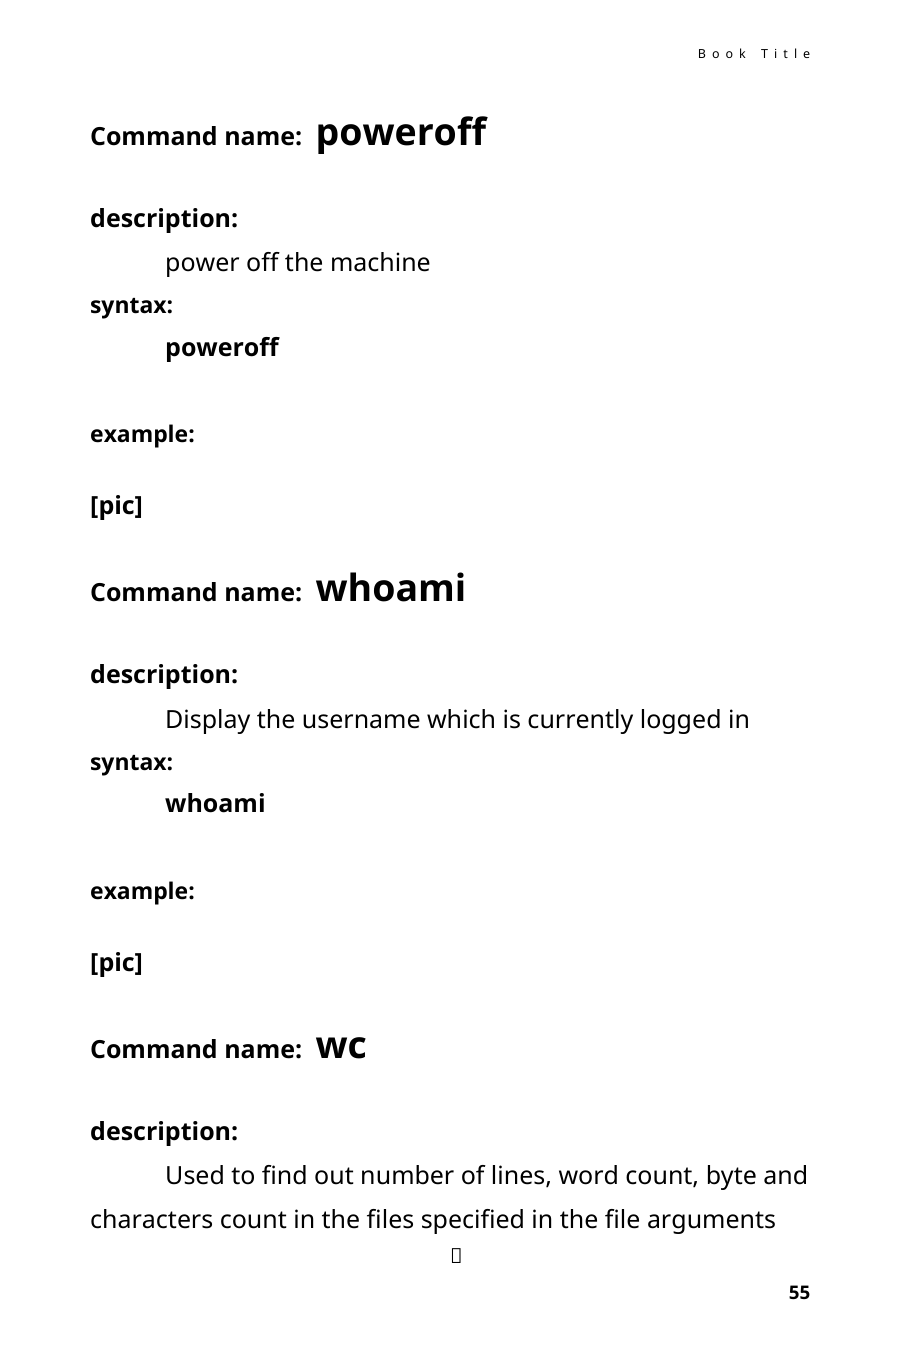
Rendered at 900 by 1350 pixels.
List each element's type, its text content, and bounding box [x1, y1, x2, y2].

text syntax: [90, 289, 810, 320]
text Command name: poweroff [90, 105, 810, 156]
text Used to find out number of lines, word count, byte and characters count in the files specified in the file arguments [90, 1158, 810, 1236]
text Display the username which is currently logged in [90, 701, 810, 735]
text example: [90, 418, 810, 449]
text poweroff [90, 330, 810, 364]
text Command name: whoami [90, 561, 810, 612]
text description: [90, 657, 810, 691]
text Command name: wc [90, 1018, 810, 1069]
text description: [90, 201, 810, 234]
text example: [90, 875, 810, 906]
text description: [90, 1113, 810, 1147]
text power off the machine [90, 245, 810, 279]
text syntax: [90, 746, 810, 777]
text [pic] [90, 944, 810, 978]
text [pic] [90, 488, 810, 522]
text whoami [90, 786, 810, 820]
